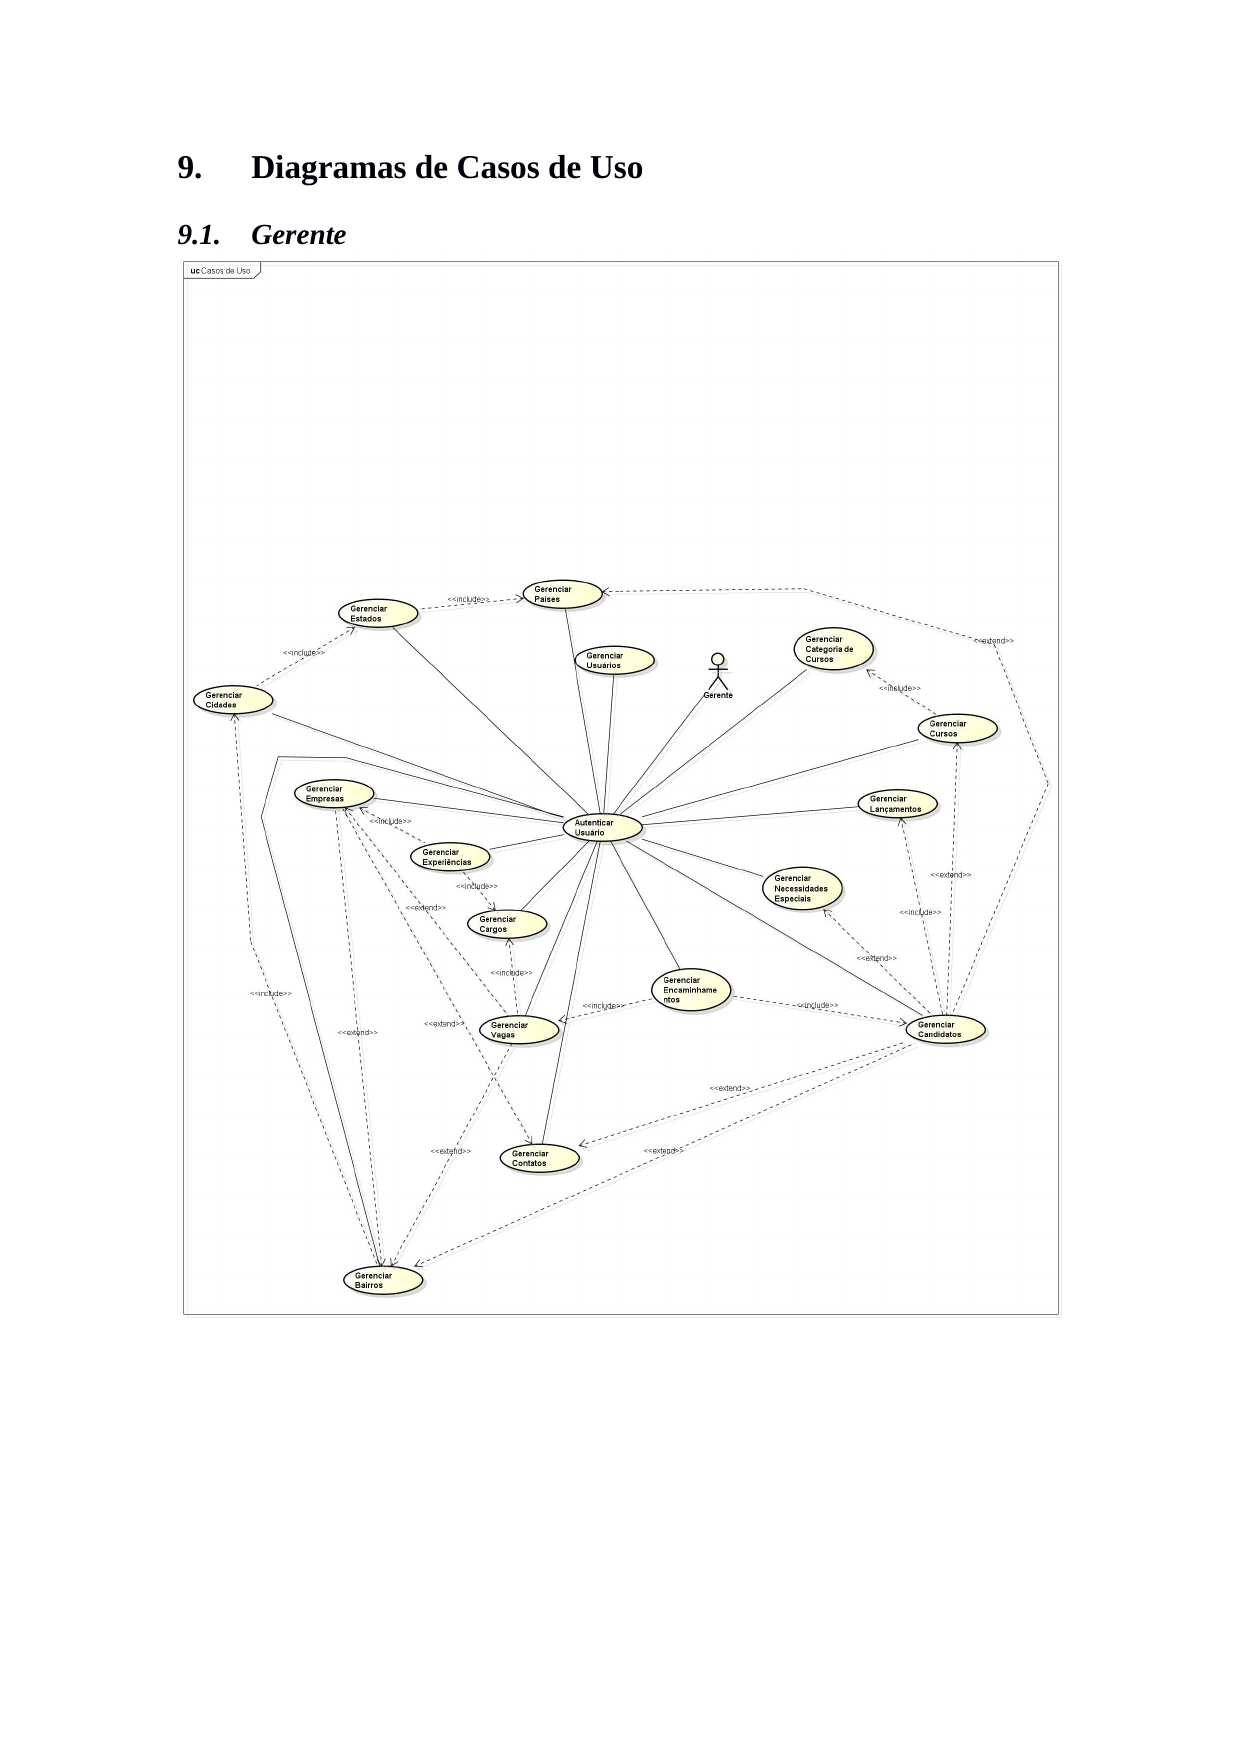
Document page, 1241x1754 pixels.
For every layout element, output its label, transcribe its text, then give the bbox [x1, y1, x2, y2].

text 9. Diagramas de Casos de Uso [177, 148, 1063, 186]
text 9.1. Gerente [177, 217, 1063, 255]
picture [177, 255, 1063, 1320]
